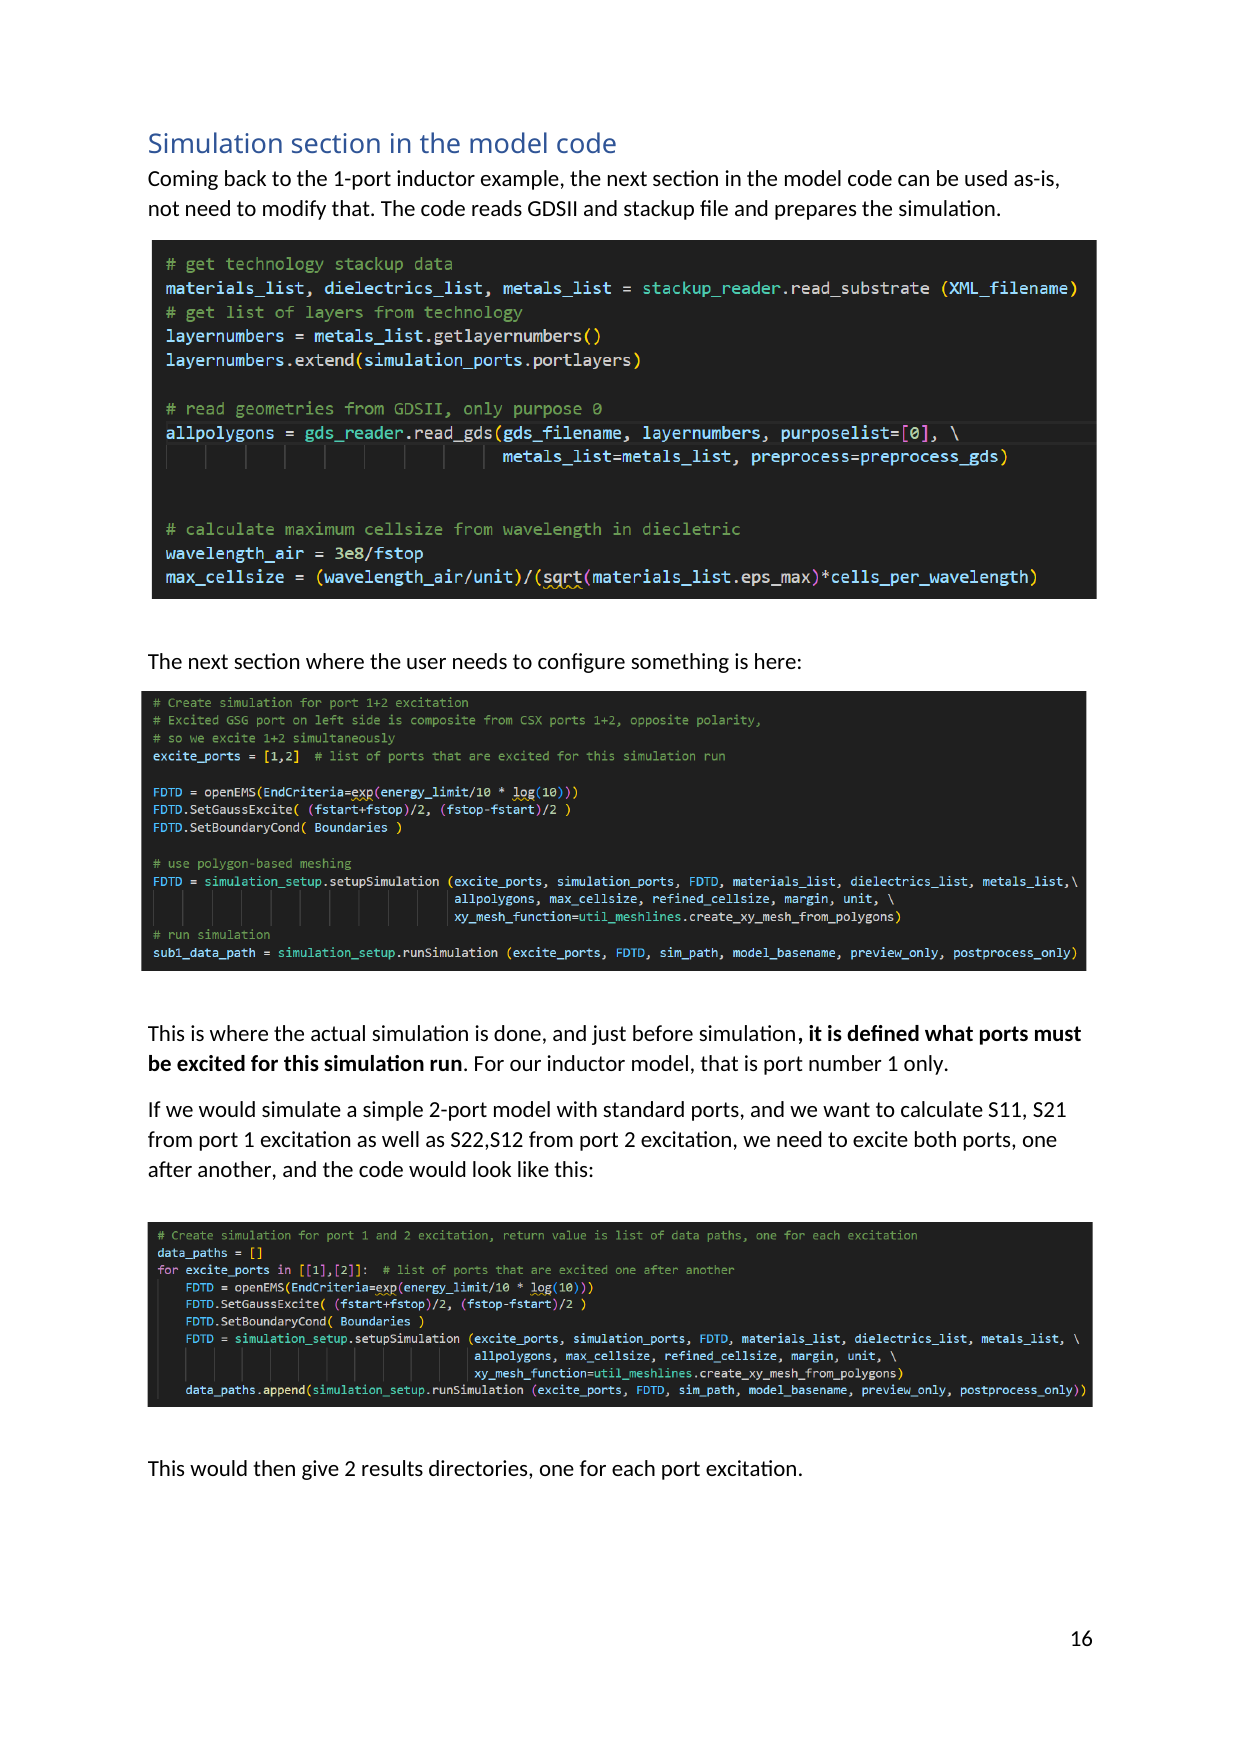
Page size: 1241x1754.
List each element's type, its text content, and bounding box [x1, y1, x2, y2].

text If we would simulate a simple 2-port model with standard ports, and we want to calculate S11, S21 from port 1 excitation as well as S22,S12 from port 2 excitation, we need to excite both ports, one after another, and the code would look like this: [148, 1096, 1093, 1183]
subtitle Simulation section in the model code [148, 124, 1093, 161]
picture [141, 691, 1087, 971]
picture [147, 1222, 1093, 1407]
picture [151, 240, 1097, 599]
text The next section where the user needs to configure something is here: [148, 647, 1093, 675]
text This is where the actual simulation is done, and just before simulation, it is defined what ports must be excited for this simulation run. For our inductor model, that is port number 1 only. [148, 1019, 1093, 1077]
text Coming back to the 1-port inductor example, the next section in the model code can be used as-is, not need to modify that. The code reads GDSII and stackup file and prepares the simulation. [148, 164, 1093, 222]
text This would then give 2 results directories, one for each port excitation. [148, 1454, 1093, 1483]
